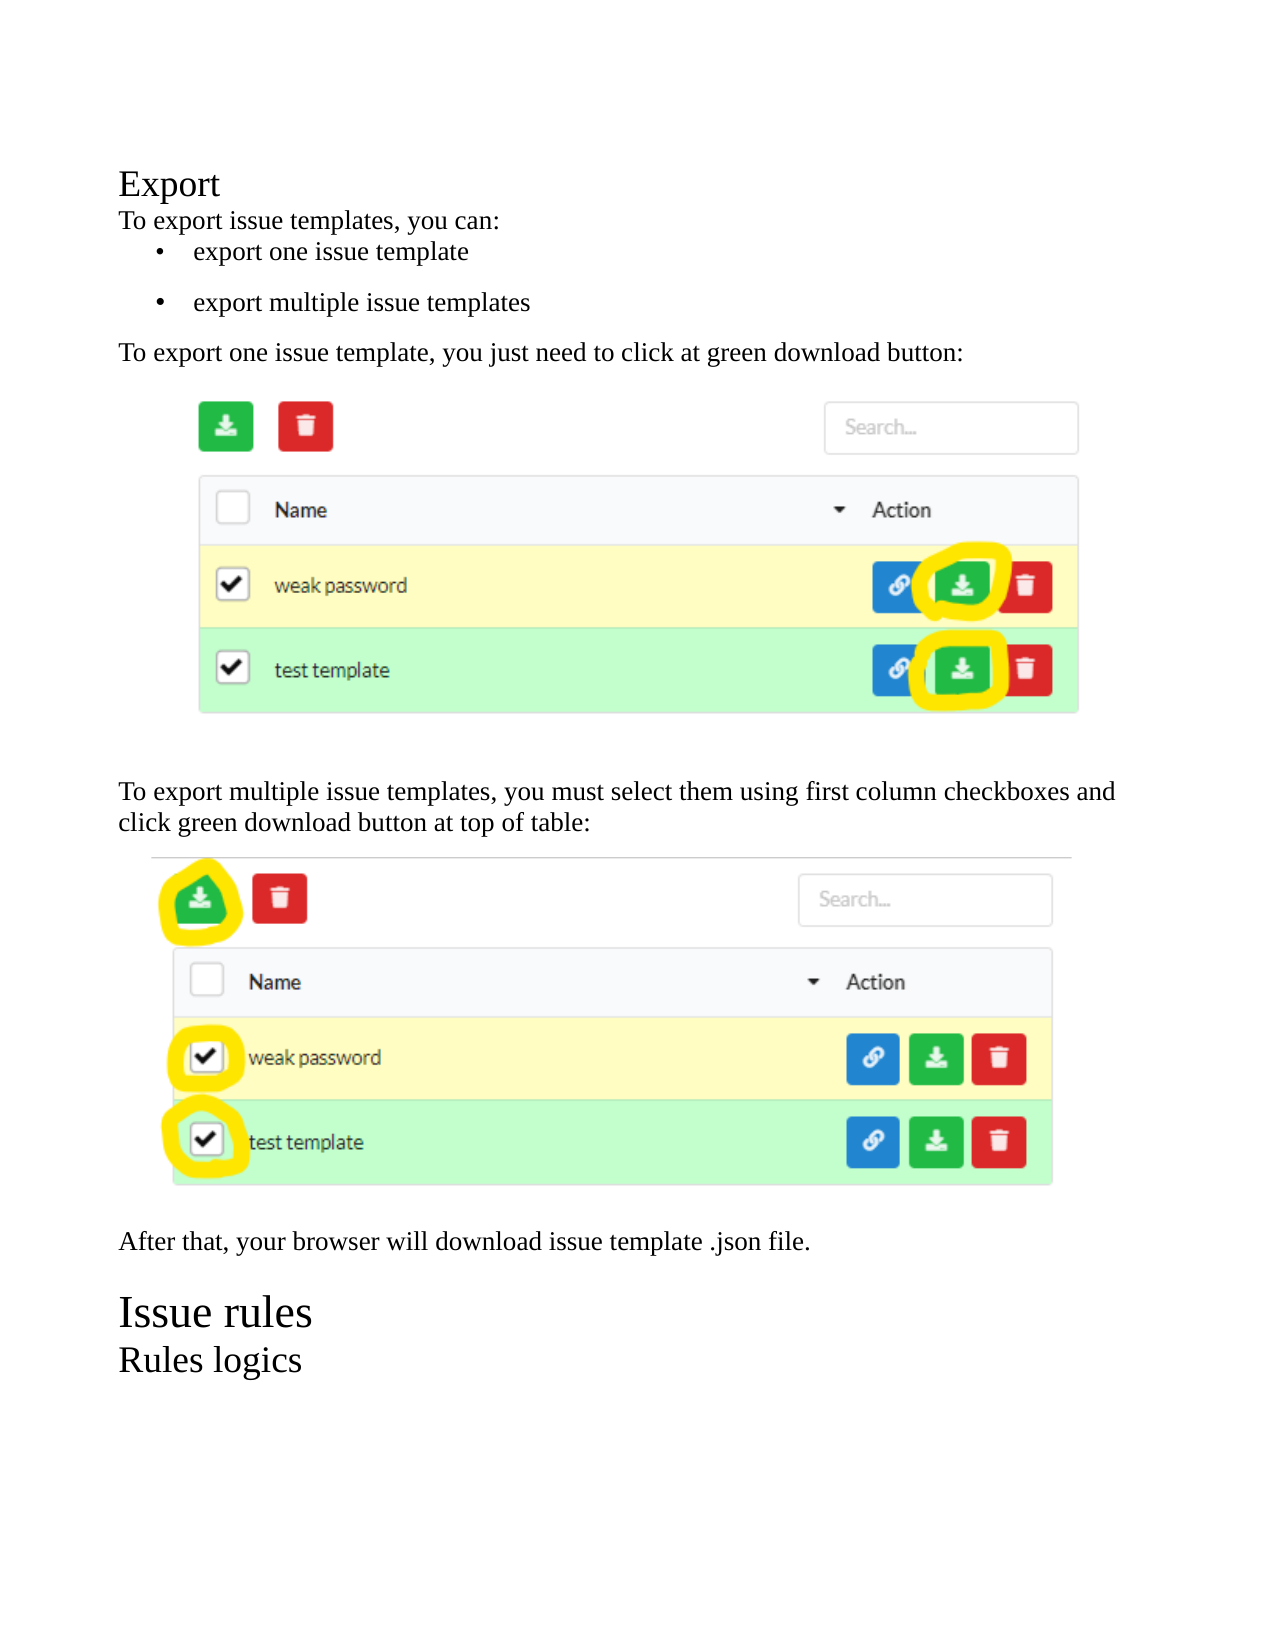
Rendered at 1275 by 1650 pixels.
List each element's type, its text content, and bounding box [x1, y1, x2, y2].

picture [151, 855, 1072, 1203]
list export multiple issue templates [156, 286, 1157, 317]
text To export multiple issue templates, you must select them using first column checkboxes and click green download button at top of table: After that, your browser will download issue template .json file. [118, 387, 1157, 1256]
text Rules logics [118, 1338, 1157, 1381]
text Issue rules [118, 1285, 1157, 1338]
text To export one issue template, you just need to click at green download button: [118, 336, 1157, 367]
list export one issue template [156, 236, 1157, 267]
text To export issue templates, you can: [118, 204, 1157, 236]
picture [177, 386, 1098, 731]
text Export [118, 118, 1157, 204]
